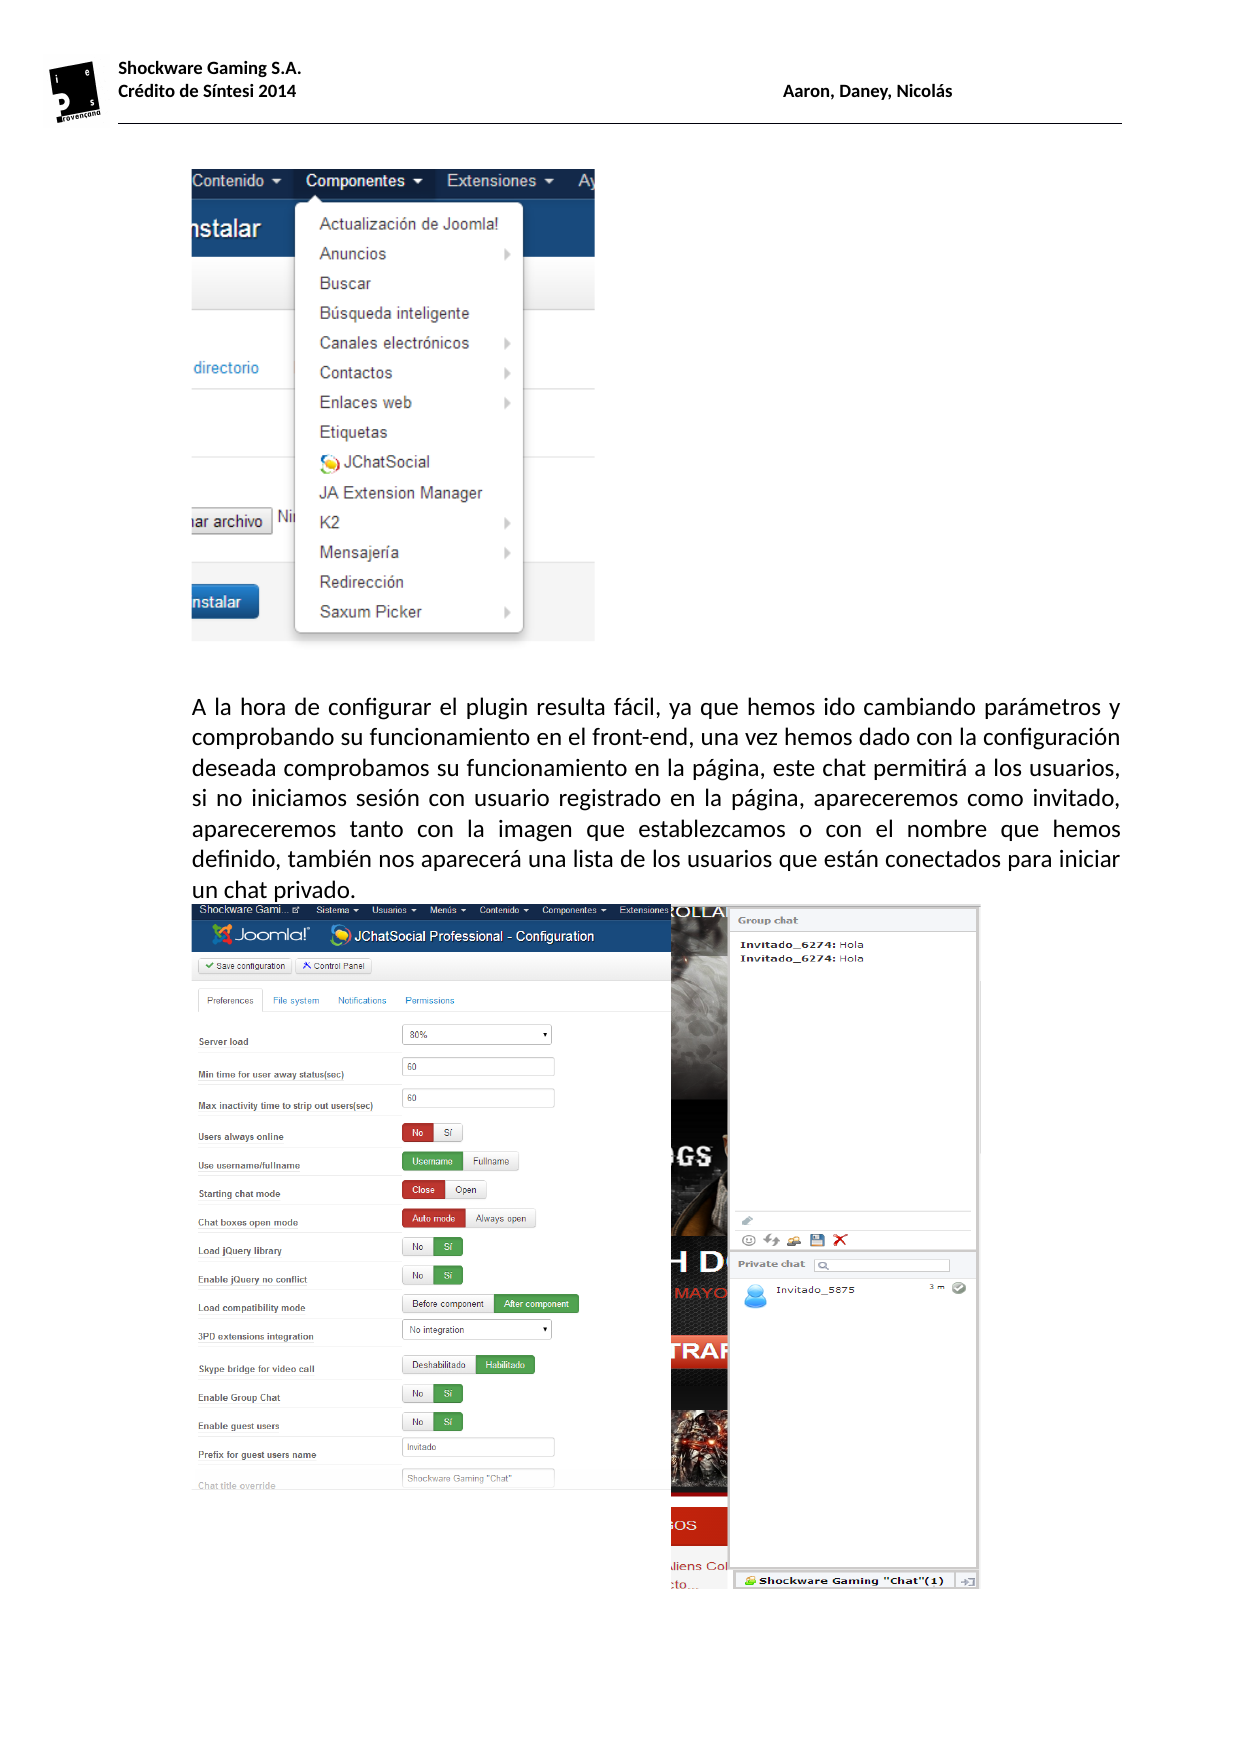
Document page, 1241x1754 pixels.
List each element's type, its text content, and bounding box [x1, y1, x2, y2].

text A la hora de configurar el plugin resulta fácil, ya que hemos ido cambiando parámetros y comprobando su funcionamiento en el front-end, una vez hemos dado con la configuración deseada comprobamos su funcionamiento en la página, este chat permitirá a los usuarios, si no iniciamos sesión con usuario registrado en la página, apareceremos como invitado, apareceremos tanto con la imagen que establezcamos o con el nombre que hemos definido, también nos aparecerá una lista de los usuarios que están conectados para iniciar un chat privado. [192, 691, 1122, 904]
